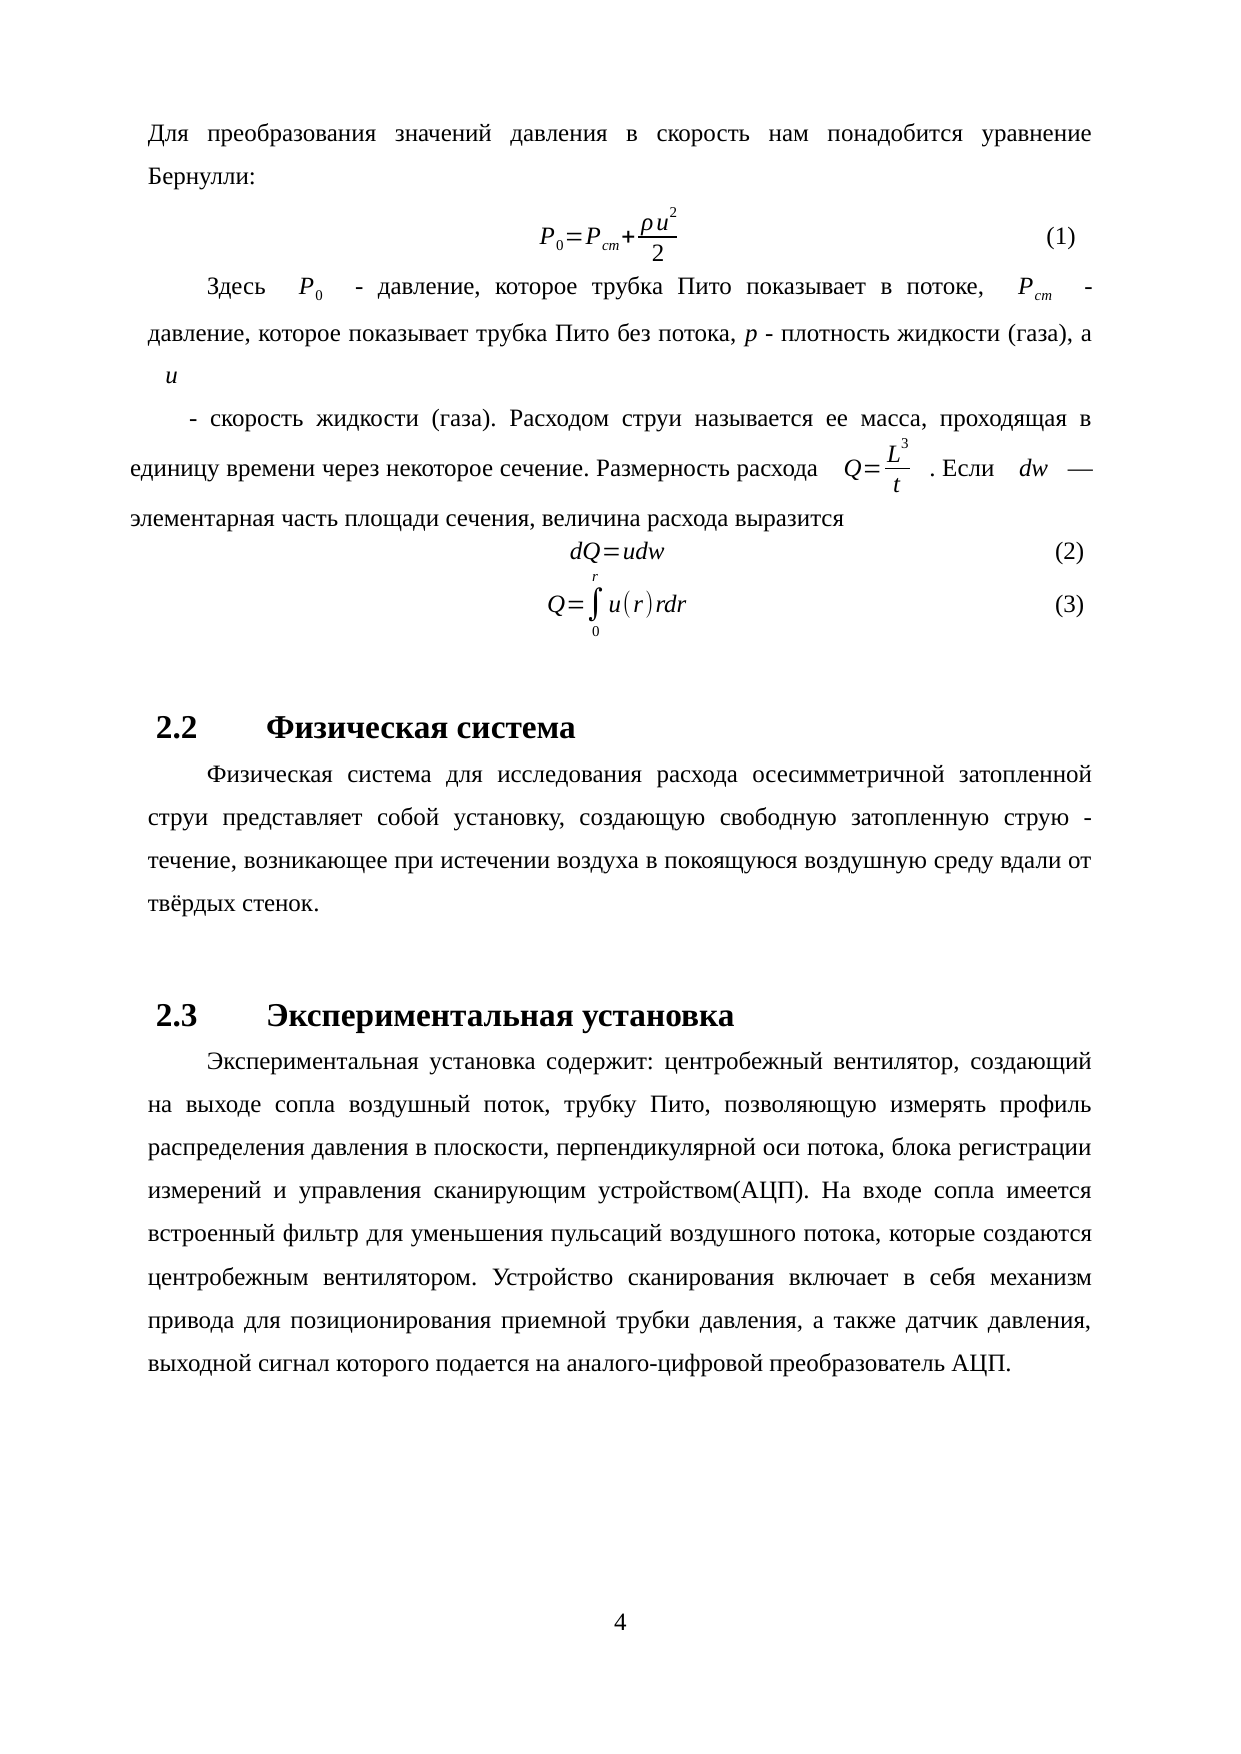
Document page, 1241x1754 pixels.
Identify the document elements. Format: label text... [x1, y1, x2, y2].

subtitle Физическая система [156, 708, 1122, 746]
text (1) [130, 204, 1093, 267]
text Для преобразования значений давления в скорость нам понадобится уравнение Бернулли: [148, 118, 1093, 190]
text Здесь - давление, которое трубка Пито показывает в потоке, - давление, которое показывает трубка Пито без потока, р - плотность жидкости (газа), а [148, 271, 1093, 389]
text (2) [130, 536, 1093, 564]
subtitle Экспериментальная установка [156, 995, 1122, 1033]
text Экспериментальная установка содержит: центробежный вентилятор, создающий на выходе сопла воздушный поток, трубку Пито, позволяющую измерять профиль распределения давления в плоскости, перпендикулярной оси потока, блока регистрации измерений и управления сканирующим устройством(АЦП). На входе сопла имеется встроенный фильтр для уменьшения пульсаций воздушного потока, которые создаются центробежным вентилятором. Устройство сканирования включает в себя механизм привода для позиционирования приемной трубки давления, а также датчик давления, выходной сигнал которого подается на аналого-цифровой преобразователь АЦП. [148, 1046, 1093, 1377]
text - скорость жидкости (газа). Расходом струи называется ее масса, проходящая в единицу времени через некоторое сечение. Размерность расхода . Если — элементарная часть площади сечения, величина расхода выразится [130, 403, 1093, 532]
text Физическая система для исследования расхода осесимметричной затопленной струи представляет собой установку, создающую свободную затопленную струю - течение, возникающее при истечении воздуха в покоящуюся воздушную среду вдали от твёрдых стенок. [148, 759, 1093, 917]
text (3) [130, 569, 1093, 639]
